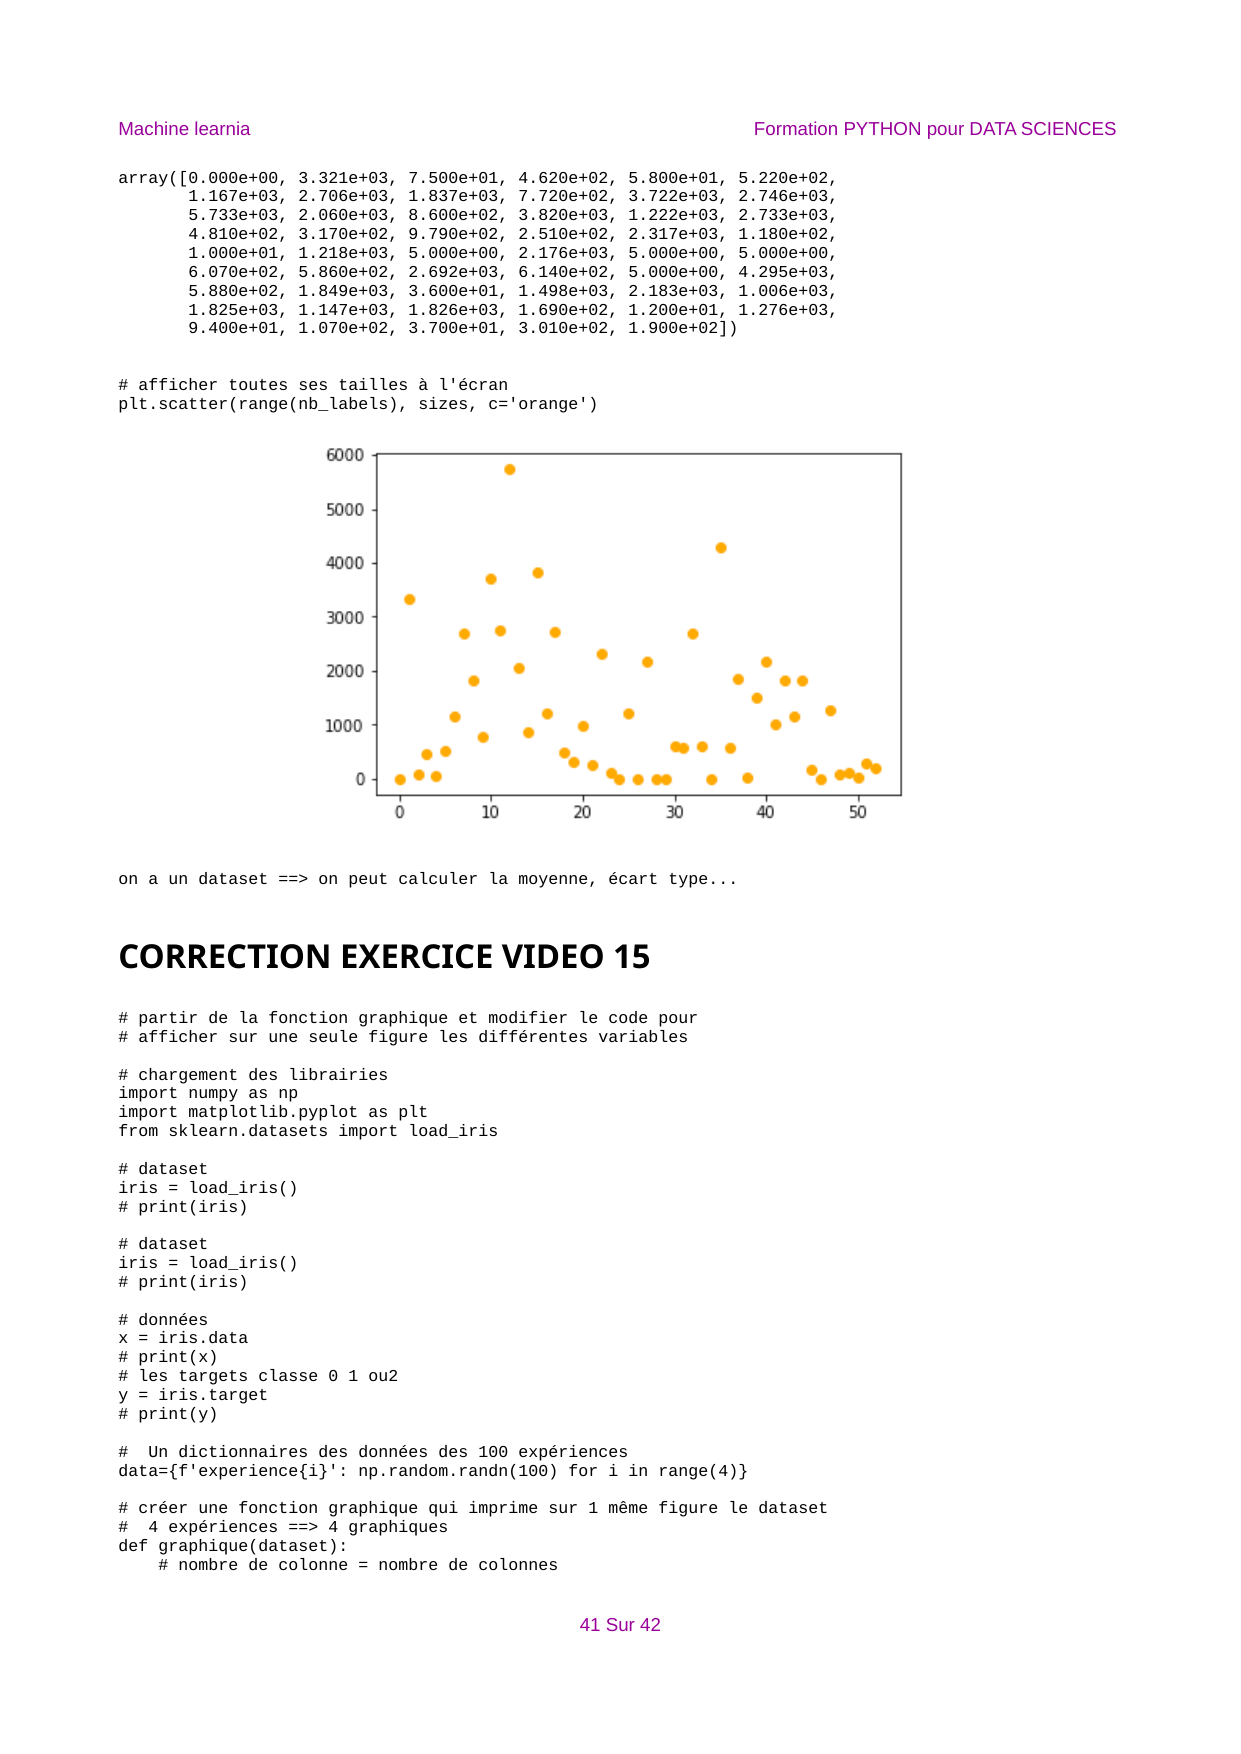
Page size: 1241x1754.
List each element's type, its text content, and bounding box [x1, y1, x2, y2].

text # créer une fonction graphique qui imprime sur 1 même figure le dataset [118, 1500, 1122, 1519]
text 9.400e+01, 1.070e+02, 3.700e+01, 3.010e+02, 1.900e+02]) [118, 320, 1122, 339]
text from sklearn.datasets import load_iris [118, 1123, 1122, 1142]
text on a un dataset ==> on peut calculer la moyenne, écart type... [118, 871, 1122, 890]
text 1.167e+03, 2.706e+03, 1.837e+03, 7.720e+02, 3.722e+03, 2.746e+03, [118, 188, 1122, 207]
text # Un dictionnaires des données des 100 expériences [118, 1443, 1122, 1462]
text plt.scatter(range(nb_labels), sizes, c='orange') [118, 395, 1122, 414]
text y = iris.target [118, 1387, 1122, 1406]
text # print(x) [118, 1349, 1122, 1368]
text # partir de la fonction graphique et modifier le code pour [118, 1009, 1122, 1028]
text # afficher sur une seule figure les différentes variables [118, 1028, 1122, 1047]
text # 4 expériences ==> 4 graphiques [118, 1519, 1122, 1537]
picture [320, 433, 920, 834]
text def graphique(dataset): [118, 1537, 1122, 1556]
text # print(iris) [118, 1273, 1122, 1292]
text 6.070e+02, 5.860e+02, 2.692e+03, 6.140e+02, 5.000e+00, 4.295e+03, [118, 263, 1122, 282]
text 4.810e+02, 3.170e+02, 9.790e+02, 2.510e+02, 2.317e+03, 1.180e+02, [118, 226, 1122, 244]
text # nombre de colonne = nombre de colonnes [118, 1556, 1122, 1575]
text import matplotlib.pyplot as plt [118, 1104, 1122, 1123]
text # dataset [118, 1236, 1122, 1255]
text 5.733e+03, 2.060e+03, 8.600e+02, 3.820e+03, 1.222e+03, 2.733e+03, [118, 207, 1122, 226]
text iris = load_iris() [118, 1255, 1122, 1273]
text x = iris.data [118, 1330, 1122, 1349]
text # print(iris) [118, 1198, 1122, 1217]
text # chargement des librairies [118, 1066, 1122, 1085]
text 1.000e+01, 1.218e+03, 5.000e+00, 2.176e+03, 5.000e+00, 5.000e+00, [118, 244, 1122, 263]
text array([0.000e+00, 3.321e+03, 7.500e+01, 4.620e+02, 5.800e+01, 5.220e+02, [118, 169, 1122, 188]
text 1.825e+03, 1.147e+03, 1.826e+03, 1.690e+02, 1.200e+01, 1.276e+03, [118, 301, 1122, 320]
text # les targets classe 0 1 ou2 [118, 1368, 1122, 1387]
text import numpy as np [118, 1085, 1122, 1104]
subtitle CORRECTION EXERCICE VIDEO 15 [118, 933, 1122, 978]
text data={f'experience{i}': np.random.randn(100) for i in range(4)} [118, 1462, 1122, 1481]
text 5.880e+02, 1.849e+03, 3.600e+01, 1.498e+03, 2.183e+03, 1.006e+03, [118, 282, 1122, 301]
text # dataset [118, 1160, 1122, 1179]
text # afficher toutes ses tailles à l'écran [118, 377, 1122, 395]
text # données [118, 1311, 1122, 1330]
text # print(y) [118, 1406, 1122, 1424]
text iris = load_iris() [118, 1179, 1122, 1198]
